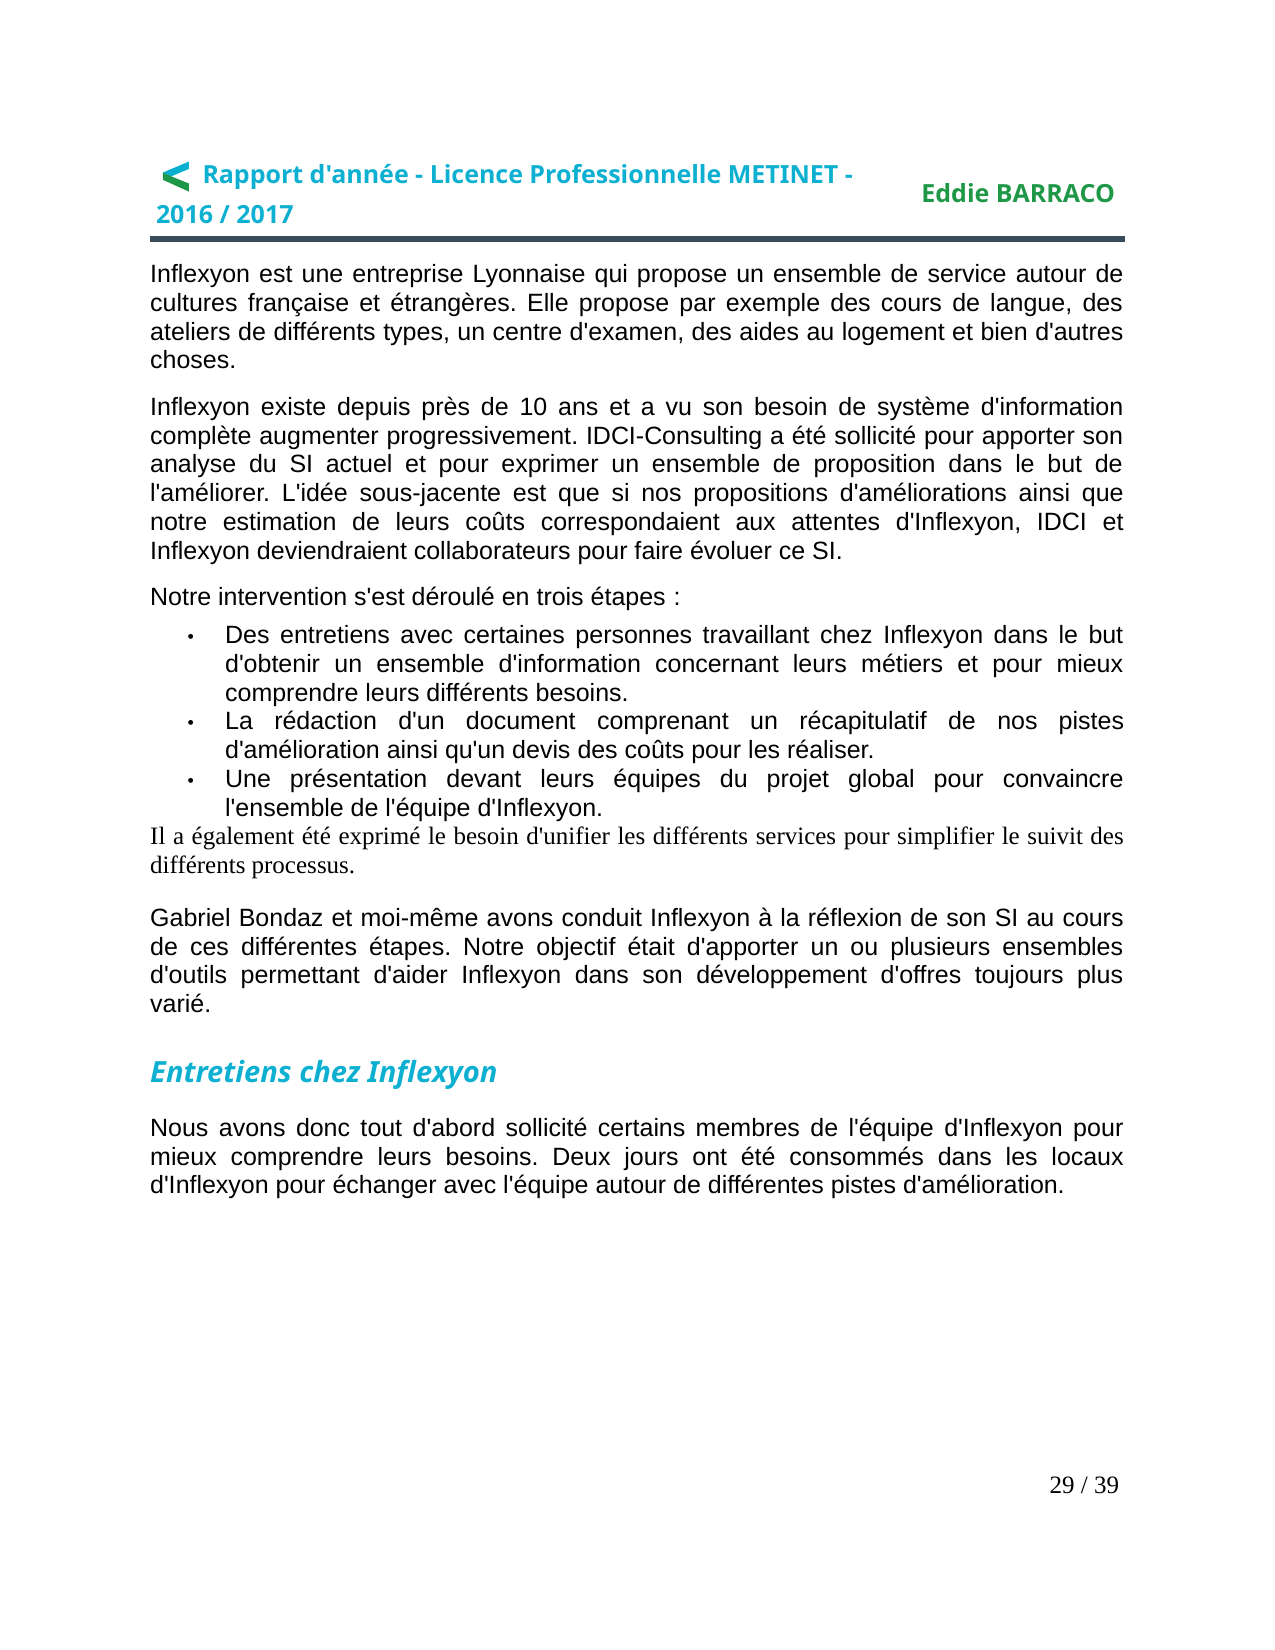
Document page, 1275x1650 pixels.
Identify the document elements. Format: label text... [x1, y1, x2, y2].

text Gabriel Bondaz et moi-même avons conduit Inflexyon à la réflexion de son SI au cours de ces différentes étapes. Notre objectif était d'apporter un ou plusieurs ensembles d'outils permettant d'aider Inflexyon dans son développement d'offres toujours plus varié. [150, 903, 1125, 1018]
list Une présentation devant leurs équipes du projet global pour convaincre l'ensemble de l'équipe d'Inflexyon. [187, 764, 1125, 821]
subtitle Entretiens chez Inflexyon [150, 1052, 1125, 1091]
list Des entretiens avec certaines personnes travaillant chez Inflexyon dans le but d'obtenir un ensemble d'information concernant leurs métiers et pour mieux comprendre leurs différents besoins. [187, 620, 1125, 706]
text Il a également été exprimé le besoin d'unifier les différents services pour simplifier le suivit des différents processus. [150, 821, 1125, 879]
text Notre intervention s'est déroulé en trois étapes : [150, 582, 1125, 611]
text Inflexyon existe depuis près de 10 ans et a vu son besoin de système d'information complète augmenter progressivement. IDCI-Consulting a été sollicité pour apporter son analyse du SI actuel et pour exprimer un ensemble de proposition dans le but de l'améliorer. L'idée sous-jacente est que si nos propositions d'améliorations ainsi que notre estimation de leurs coûts correspondaient aux attentes d'Inflexyon, IDCI et Inflexyon deviendraient collaborateurs pour faire évoluer ce SI. [150, 392, 1125, 564]
text Nous avons donc tout d'abord sollicité certains membres de l'équipe d'Inflexyon pour mieux comprendre leurs besoins. Deux jours ont été consommés dans les locaux d'Inflexyon pour échanger avec l'équipe autour de différentes pistes d'amélioration. [150, 1113, 1125, 1199]
list La rédaction d'un document comprenant un récapitulatif de nos pistes d'amélioration ainsi qu'un devis des coûts pour les réaliser. [187, 706, 1125, 764]
text Inflexyon est une entreprise Lyonnaise qui propose un ensemble de service autour de cultures française et étrangères. Elle propose par exemple des cours de langue, des ateliers de différents types, un centre d'examen, des aides au logement et bien d'autres choses. [150, 259, 1125, 374]
